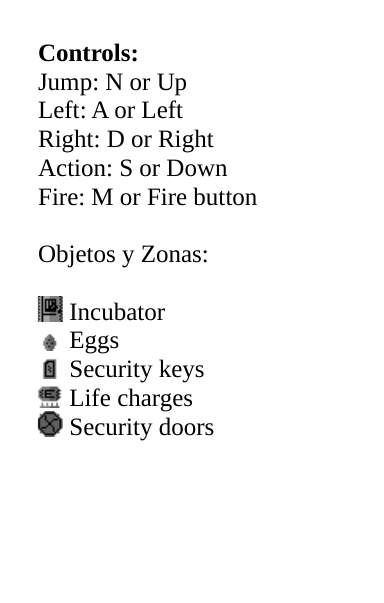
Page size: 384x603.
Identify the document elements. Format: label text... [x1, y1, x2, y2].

picture [37, 354, 63, 379]
picture [37, 325, 63, 351]
text Security keys [38, 354, 346, 383]
text Left: A or Left [38, 95, 346, 124]
picture [37, 296, 63, 322]
text Life charges [38, 383, 346, 412]
text Eggs [38, 325, 346, 354]
text Security doors [38, 412, 346, 440]
text Right: D or Right [38, 124, 346, 153]
text Incubator [38, 297, 346, 325]
text Action: S or Down [38, 153, 346, 182]
picture [37, 411, 63, 437]
picture [37, 382, 63, 408]
text Controls: [38, 38, 346, 67]
text Objetos y Zonas: [38, 239, 346, 268]
text Jump: N or Up [38, 67, 346, 95]
text Fire: M or Fire button [38, 182, 346, 210]
